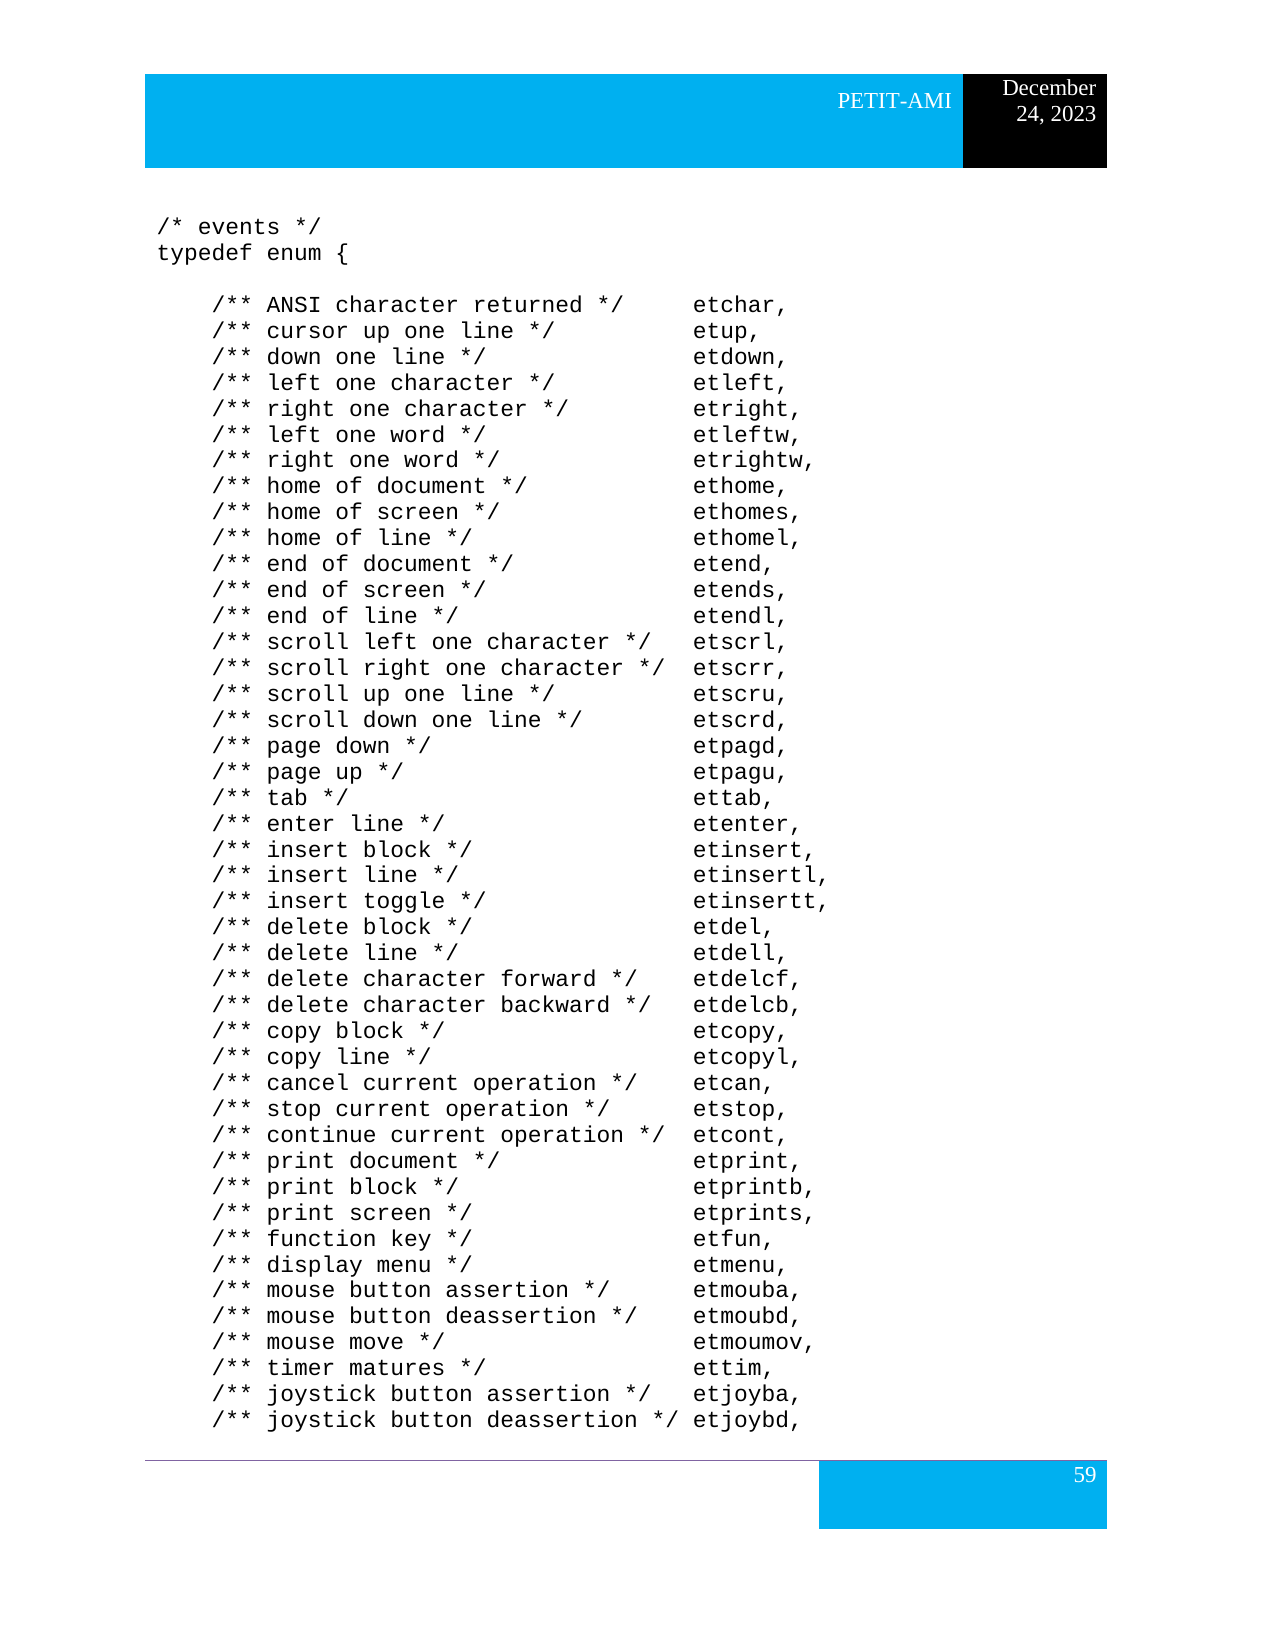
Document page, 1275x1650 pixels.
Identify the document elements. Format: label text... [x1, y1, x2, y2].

text /** page up */ etpagu, [156, 760, 1118, 786]
text /** enter line */ etenter, [156, 812, 1118, 838]
text /** end of line */ etendl, [156, 604, 1118, 630]
text typedef enum { [156, 241, 1118, 267]
text /** delete character backward */ etdelcb, [156, 993, 1118, 1019]
text /** home of line */ ethomel, [156, 527, 1118, 553]
text /* events */ [156, 215, 1118, 241]
text /** scroll down one line */ etscrd, [156, 708, 1118, 734]
text /** scroll up one line */ etscru, [156, 682, 1118, 708]
text /** left one word */ etleftw, [156, 423, 1118, 449]
text /** mouse button deassertion */ etmoubd, [156, 1305, 1118, 1331]
text /** home of screen */ ethomes, [156, 501, 1118, 527]
text /** joystick button assertion */ etjoyba, [156, 1383, 1118, 1408]
text /** copy block */ etcopy, [156, 1019, 1118, 1045]
text /** end of screen */ etends, [156, 578, 1118, 604]
text /** stop current operation */ etstop, [156, 1097, 1118, 1123]
text /** insert line */ etinsertl, [156, 864, 1118, 890]
text /** page down */ etpagd, [156, 734, 1118, 760]
text /** insert block */ etinsert, [156, 838, 1118, 864]
text /** mouse move */ etmoumov, [156, 1331, 1118, 1357]
text /** down one line */ etdown, [156, 345, 1118, 371]
text /** cursor up one line */ etup, [156, 319, 1118, 345]
text /** continue current operation */ etcont, [156, 1123, 1118, 1149]
text /** print document */ etprint, [156, 1149, 1118, 1175]
text /** display menu */ etmenu, [156, 1253, 1118, 1279]
text /** print screen */ etprints, [156, 1201, 1118, 1227]
text /** delete line */ etdell, [156, 942, 1118, 968]
text /** cancel current operation */ etcan, [156, 1071, 1118, 1097]
text /** end of document */ etend, [156, 553, 1118, 578]
text /** right one word */ etrightw, [156, 449, 1118, 475]
text /** insert toggle */ etinsertt, [156, 890, 1118, 916]
text /** scroll right one character */ etscrr, [156, 656, 1118, 682]
text /** timer matures */ ettim, [156, 1357, 1118, 1383]
text /** print block */ etprintb, [156, 1175, 1118, 1201]
text /** home of document */ ethome, [156, 475, 1118, 501]
text /** delete character forward */ etdelcf, [156, 968, 1118, 993]
text /** left one character */ etleft, [156, 371, 1118, 397]
text /** tab */ ettab, [156, 786, 1118, 812]
text /** ANSI character returned */ etchar, [156, 293, 1118, 319]
text /** scroll left one character */ etscrl, [156, 630, 1118, 656]
text /** copy line */ etcopyl, [156, 1045, 1118, 1071]
text /** mouse button assertion */ etmouba, [156, 1279, 1118, 1305]
text /** function key */ etfun, [156, 1227, 1118, 1253]
text /** joystick button deassertion */ etjoybd, [156, 1408, 1118, 1434]
text /** delete block */ etdel, [156, 916, 1118, 942]
text /** right one character */ etright, [156, 397, 1118, 423]
